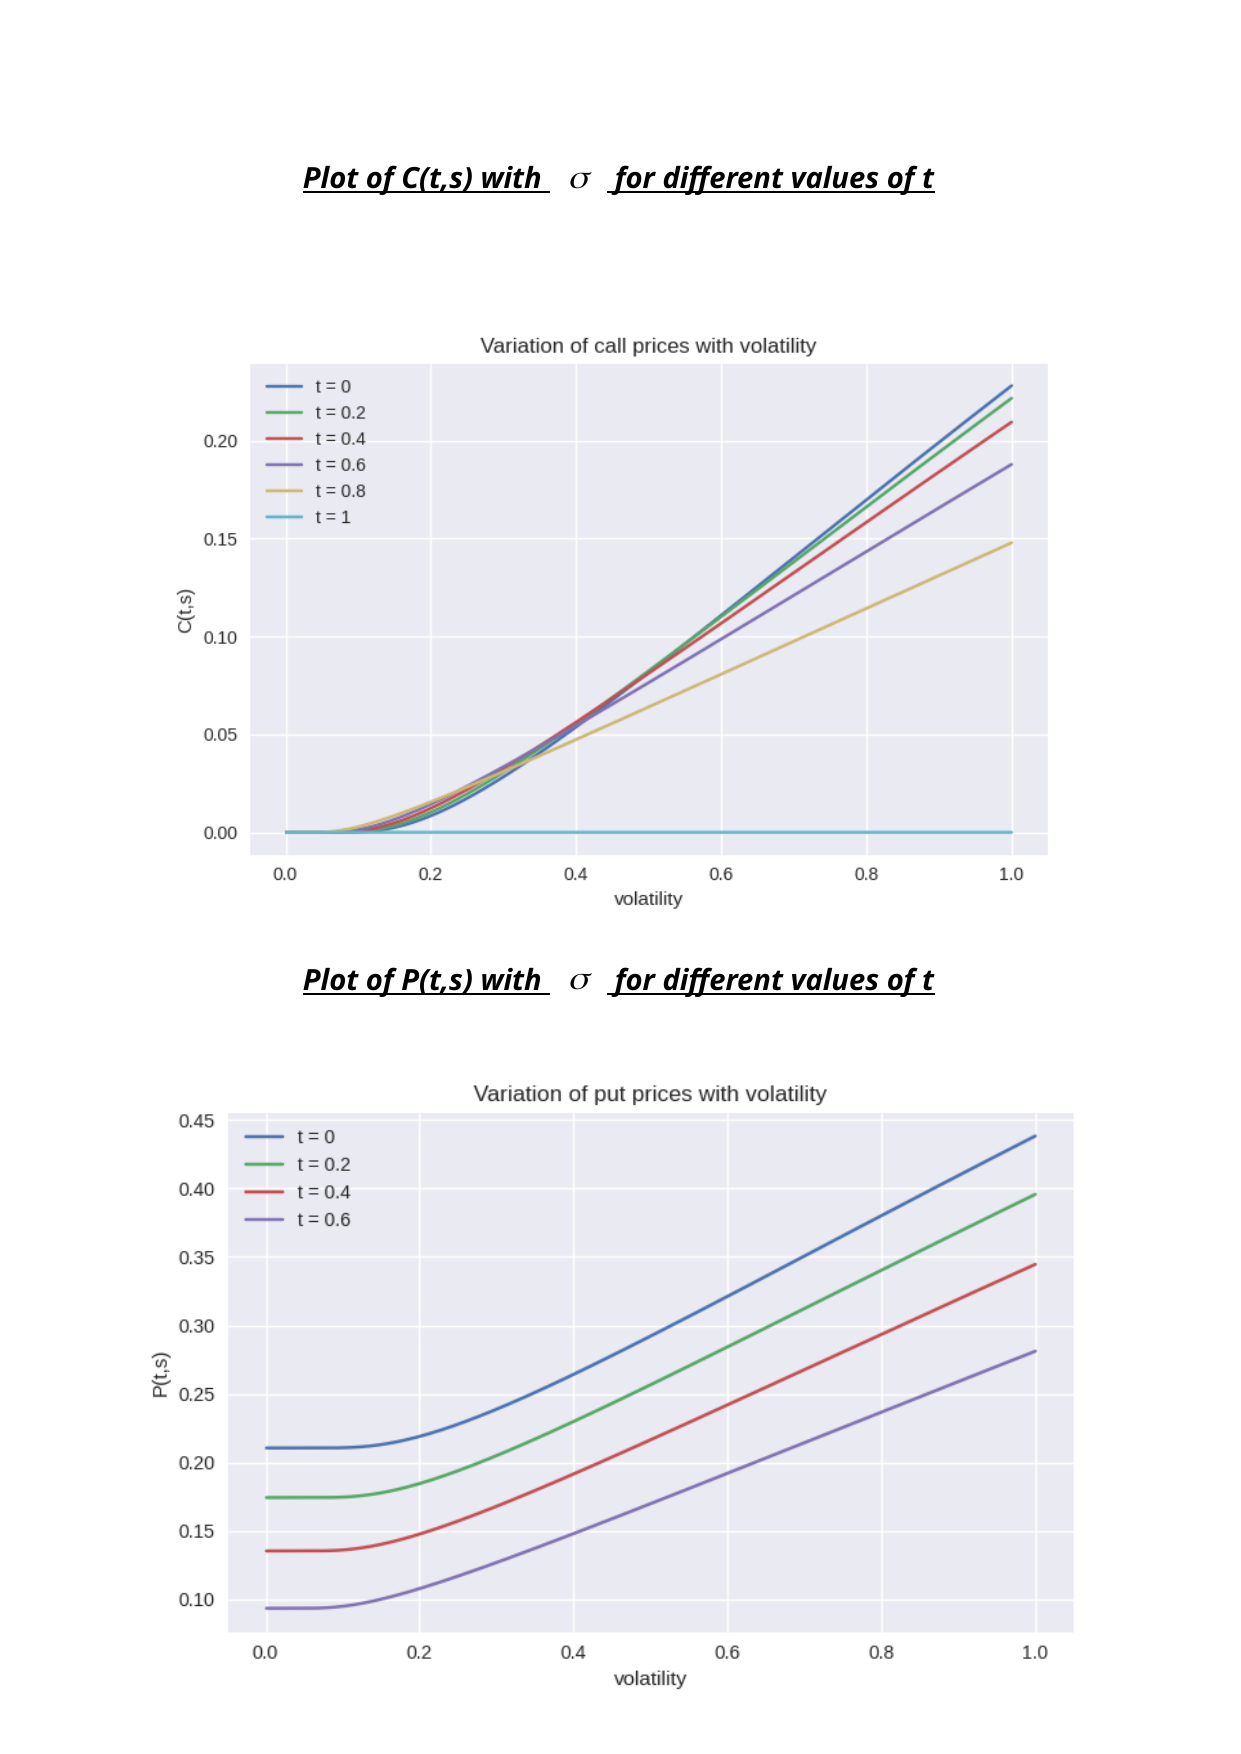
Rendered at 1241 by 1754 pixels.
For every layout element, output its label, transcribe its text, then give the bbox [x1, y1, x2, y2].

picture [168, 328, 1066, 920]
text Plot of P(t,s) with for different values of t [118, 959, 1122, 999]
text Plot of C(t,s) with for different values of t [118, 158, 1122, 197]
picture [141, 1075, 1093, 1701]
